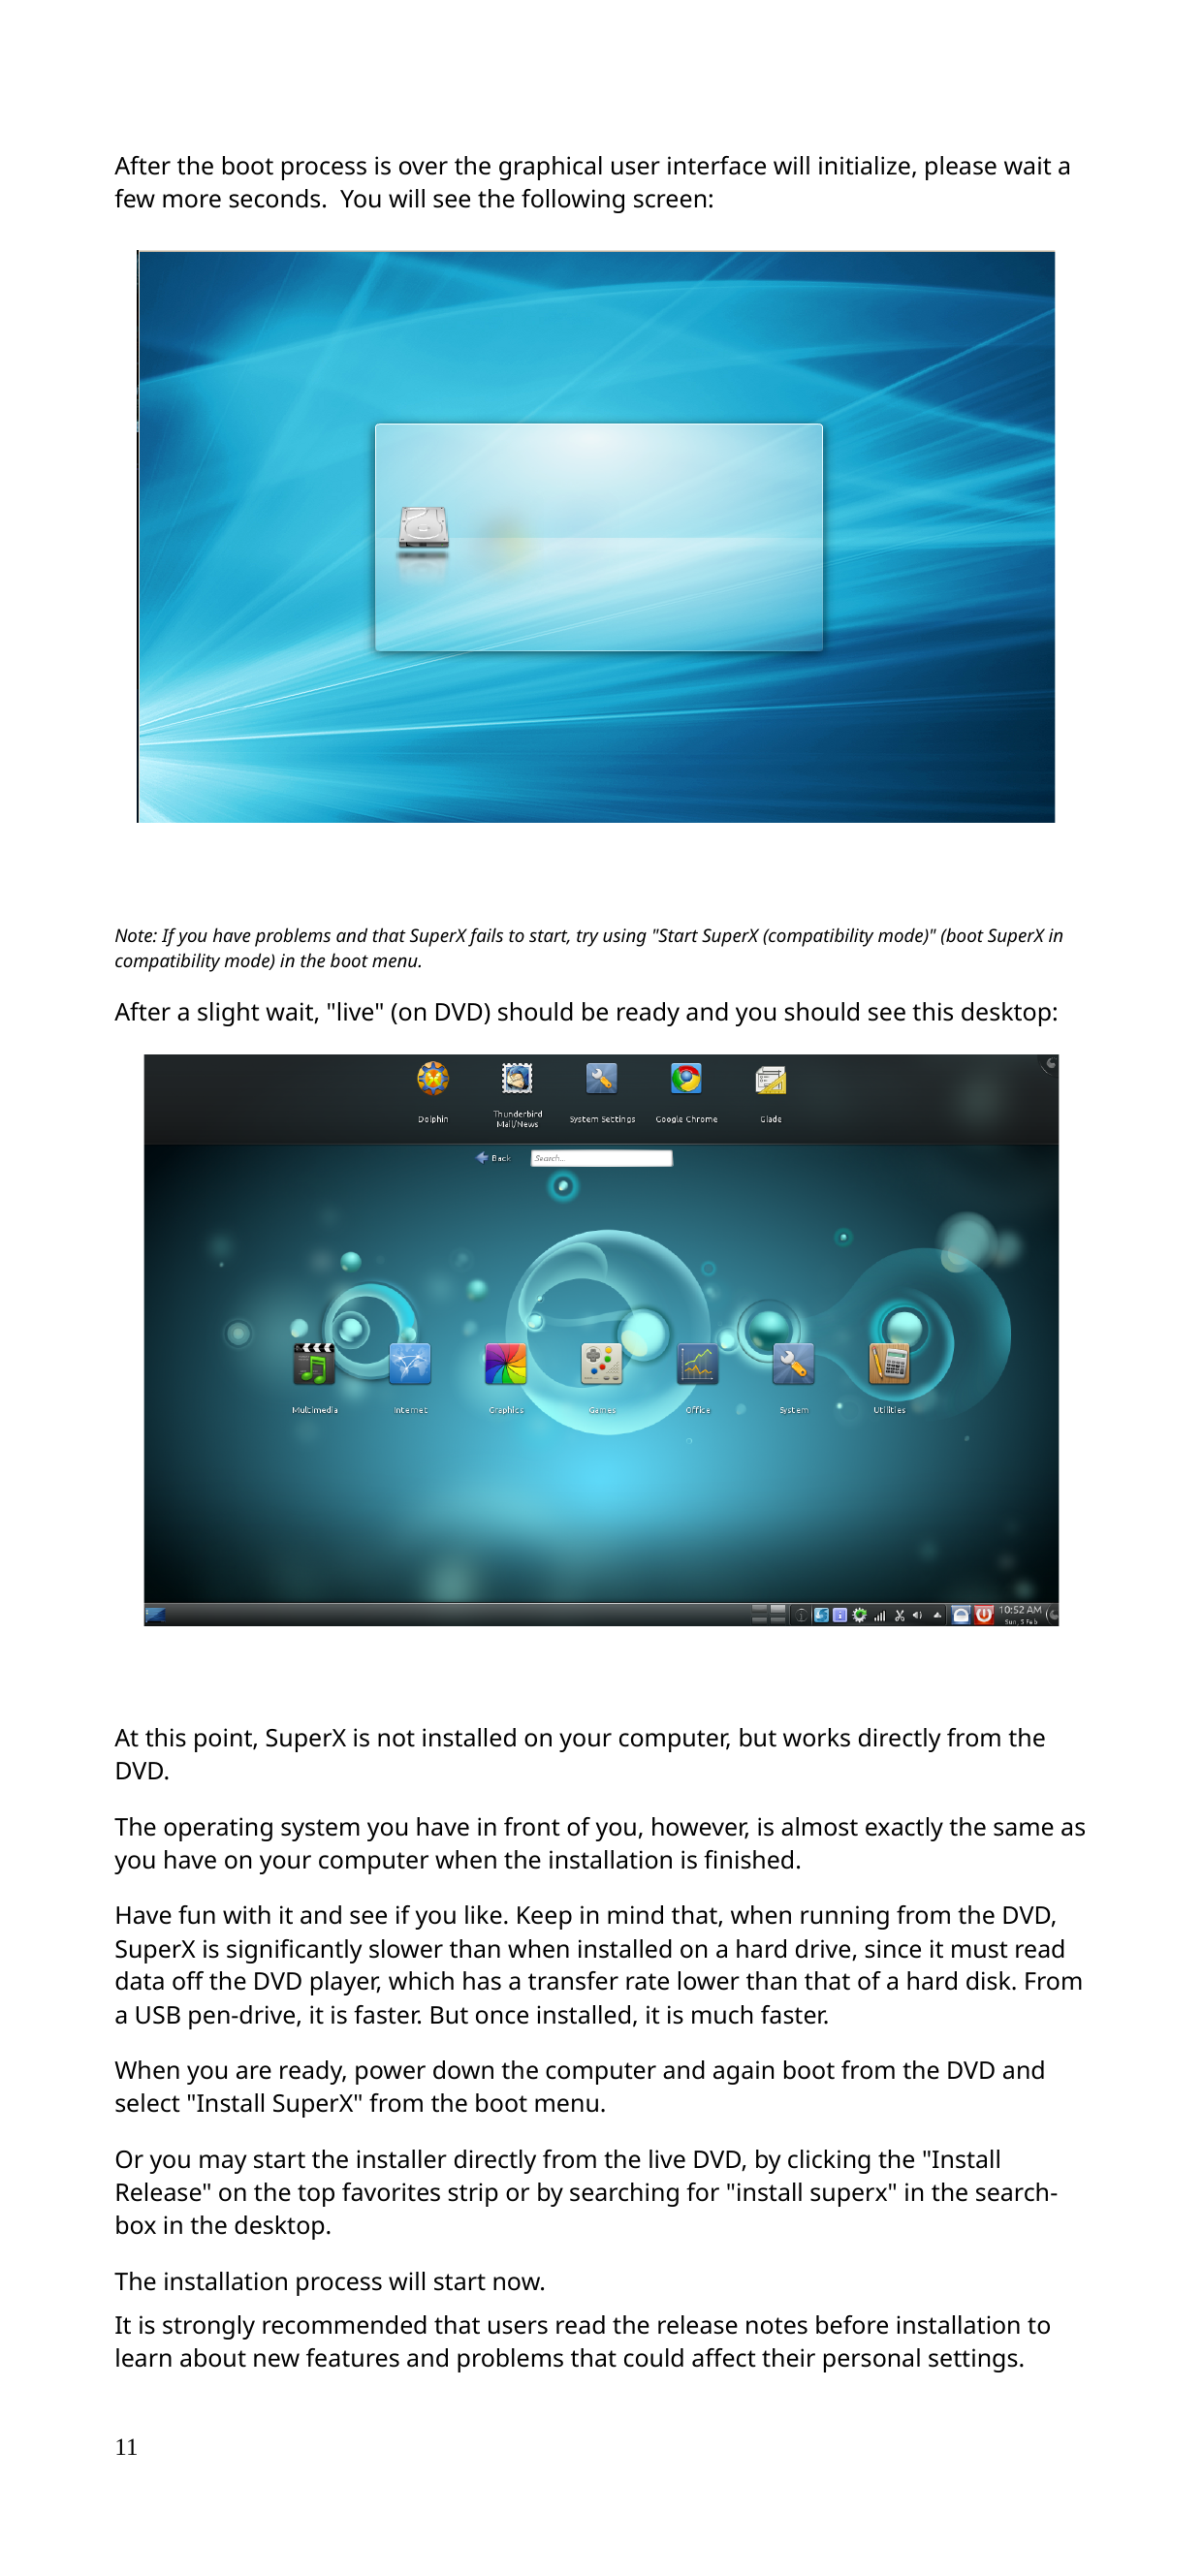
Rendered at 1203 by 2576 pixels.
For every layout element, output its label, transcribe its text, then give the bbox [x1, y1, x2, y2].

picture [137, 250, 1056, 823]
text It is strongly recommended that users read the release notes before installation to learn about new features and problems that could affect their personal settings. [114, 2309, 1088, 2374]
text Have fun with it and see if you like. Keep in mind that, when running from the DVD, SuperX is significantly slower than when installed on a hard drive, since it must read data off the DVD player, which has a transfer rate lower than that of a hard disk. From a USB pen-drive, it is faster. But once installed, it is much faster. [114, 1899, 1088, 2030]
text The installation process will start now. [114, 2264, 1088, 2297]
picture [143, 1054, 1060, 1626]
text Or you may start the installer directly from the live DVD, by clicking the "Install Release" on the top favorites strip or by searching for "install superx" in the search-box in the desktop. [114, 2143, 1088, 2242]
text After a slight wait, "live" (on DVD) should be ready and you should see this desktop: [114, 995, 1088, 1028]
text The operating system you have in front of you, however, is almost exactly the same as you have on your computer when the installation is finished. [114, 1809, 1088, 1876]
text At this point, SuperX is not installed on your computer, but works directly from the DVD. [114, 1721, 1088, 1787]
text After the boot process is over the graphical user interface will initialize, please wait a few more seconds. You will see the following screen: [114, 148, 1088, 215]
text Note: If you have problems and that SuperX fails to start, try using "Start SuperX (compatibility mode)" (boot SuperX in compatibility mode) in the boot menu. [114, 923, 1088, 972]
text When you are ready, power down the computer and again boot from the DVD and select "Install SuperX" from the boot menu. [114, 2054, 1088, 2120]
